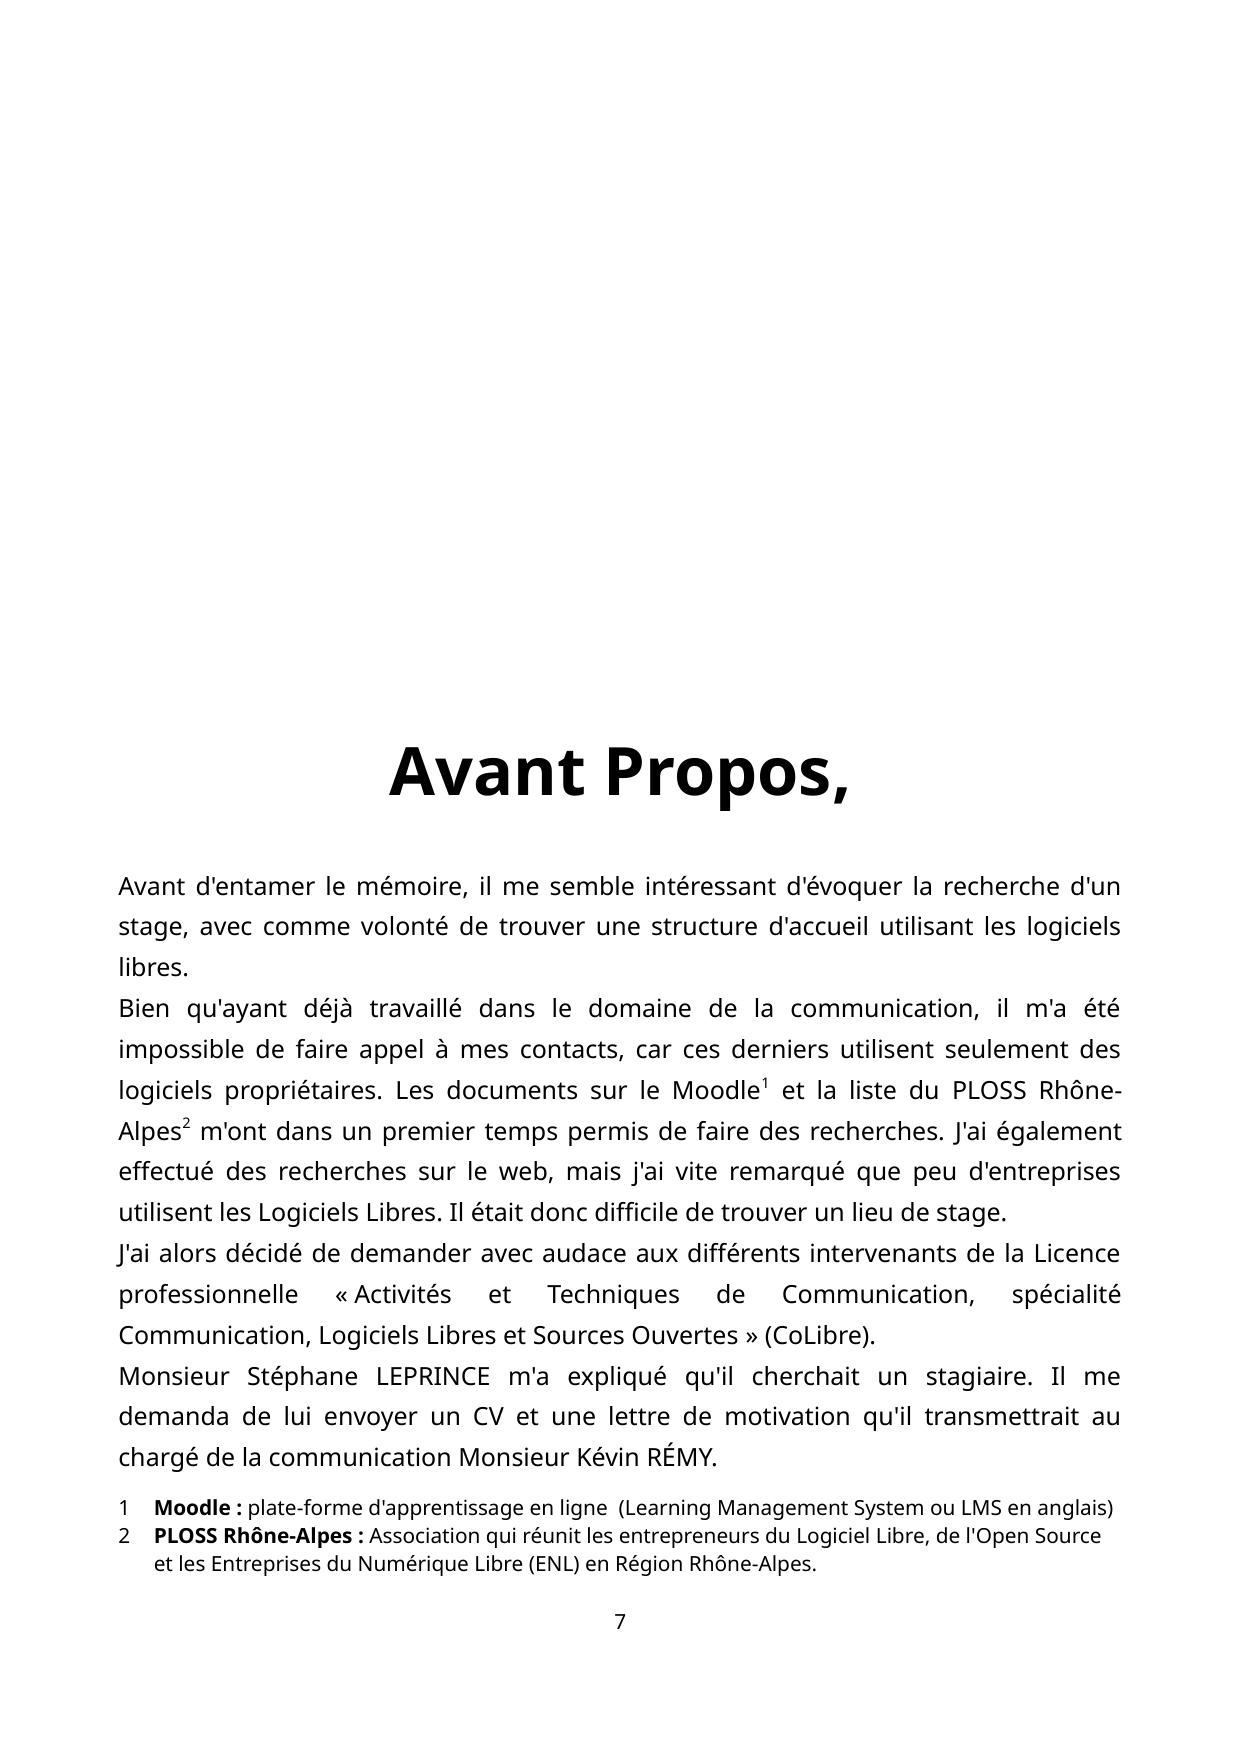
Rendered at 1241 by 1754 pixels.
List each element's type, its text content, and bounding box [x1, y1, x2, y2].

text Monsieur Stéphane LEPRINCE m'a expliqué qu'il cherchait un stagiaire. Il me demanda de lui envoyer un CV et une lettre de motivation qu'il transmettrait au chargé de la communication Monsieur Kévin RÉMY. [118, 1358, 1122, 1474]
text Moodle : plate-forme d'apprentissage en ligne (Learning Management System ou LMS en anglais) [118, 1493, 1122, 1521]
subtitle Avant Propos, [118, 724, 1122, 815]
text Avant d'entamer le mémoire, il me semble intéressant d'évoquer la recherche d'un stage, avec comme volonté de trouver une structure d'accueil utilisant les logiciels libres. [118, 868, 1122, 984]
text J'ai alors décidé de demander avec audace aux différents intervenants de la Licence professionnelle « Activités et Techniques de Communication, spécialité Communication, Logiciels Libres et Sources Ouvertes » (CoLibre). [118, 1236, 1122, 1351]
text Bien qu'ayant déjà travaillé dans le domaine de la communication, il m'a été impossible de faire appel à mes contacts, car ces derniers utilisent seulement des logiciels propriétaires. Les documents sur le Moodle et la liste du PLOSS Rhône-Alpes m'ont dans un premier temps permis de faire des recherches. J'ai également effectué des recherches sur le web, mais j'ai vite remarqué que peu d'entreprises utilisent les Logiciels Libres. Il était donc difficile de trouver un lieu de stage. [118, 991, 1122, 1229]
text PLOSS Rhône-Alpes : Association qui réunit les entrepreneurs du Logiciel Libre, de l'Open Source et les Entreprises du Numérique Libre (ENL) en Région Rhône-Alpes. [118, 1521, 1122, 1578]
